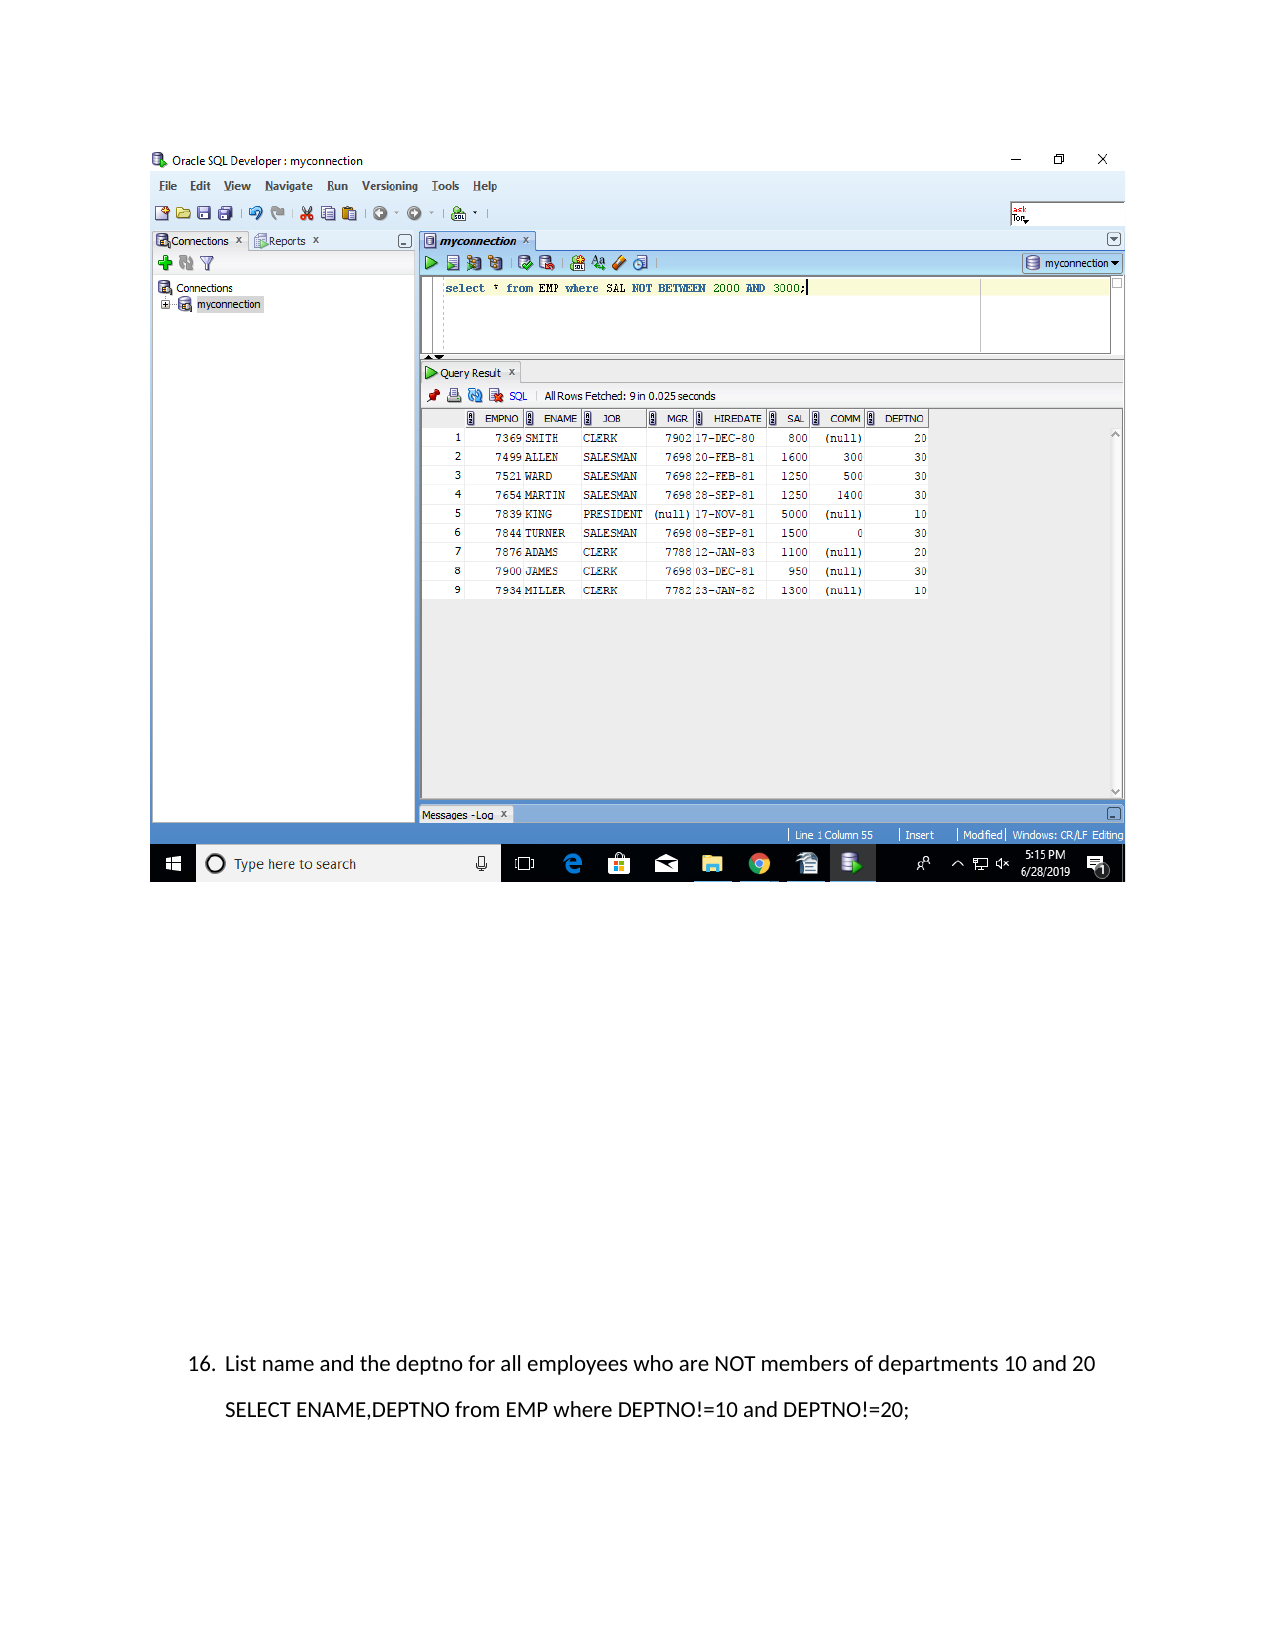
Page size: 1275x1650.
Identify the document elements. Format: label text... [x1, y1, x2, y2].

picture [150, 150, 1125, 882]
list List name and the deptno for all employees who are NOT members of departments 10 and 20 [187, 1349, 1125, 1377]
list SELECT ENAME,DEPTNO from EMP where DEPTNO!=10 and DEPTNO!=20; [187, 1395, 1125, 1423]
